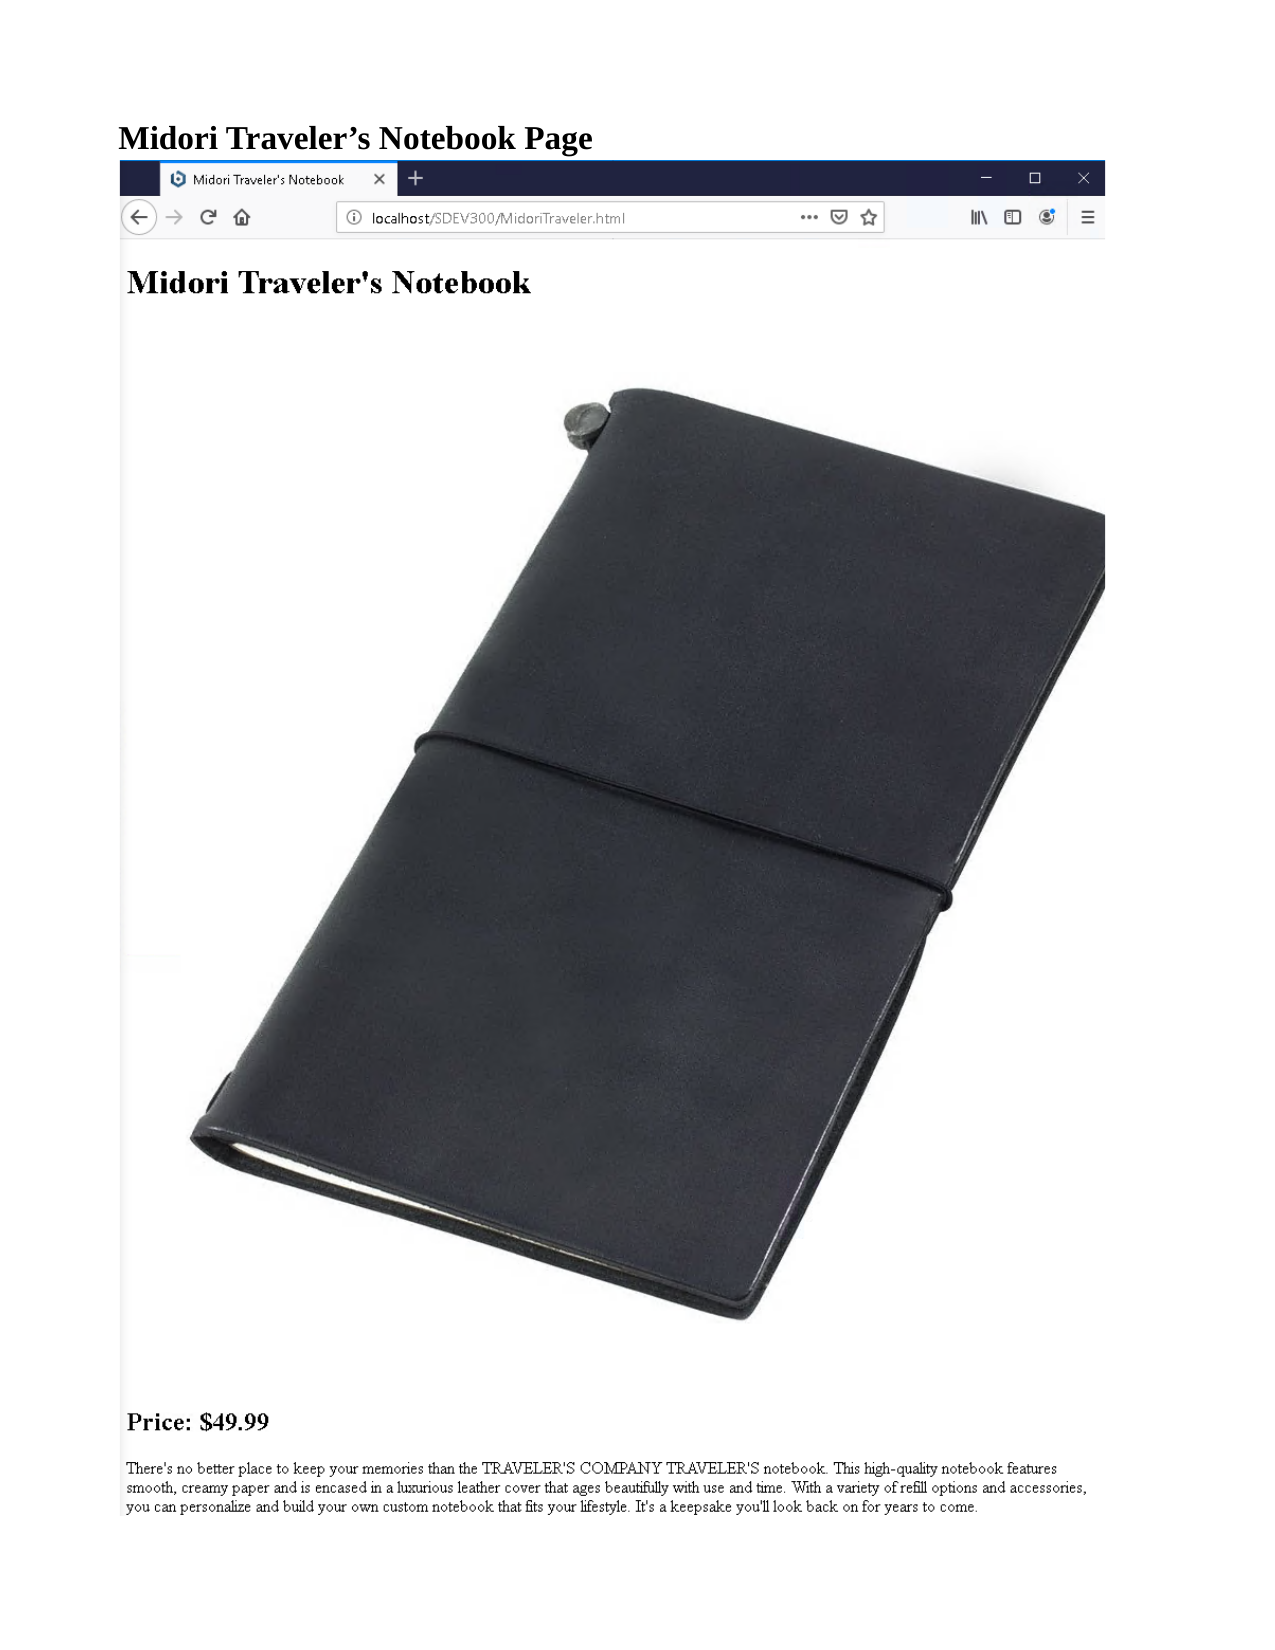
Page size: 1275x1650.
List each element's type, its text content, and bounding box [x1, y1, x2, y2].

picture [119, 160, 1106, 1516]
text Midori Traveler’s Notebook Page [118, 118, 1157, 156]
